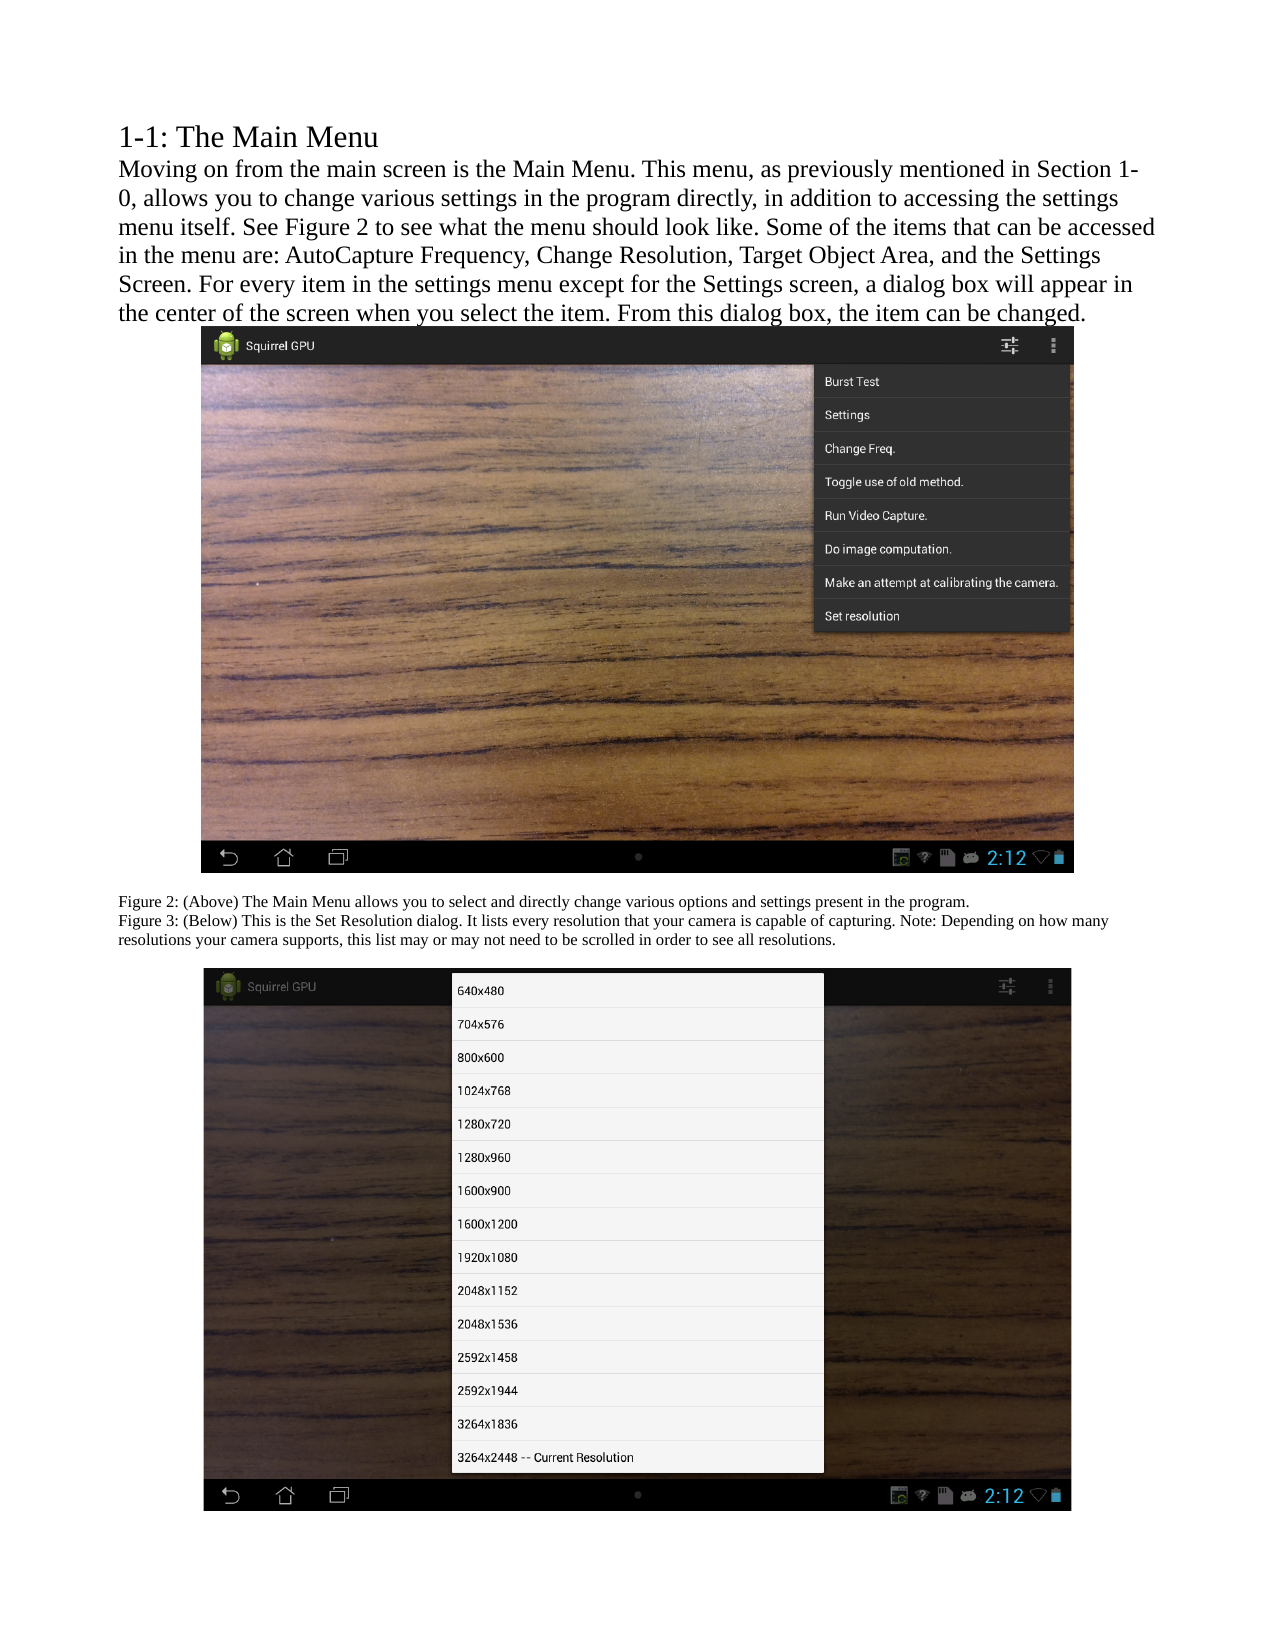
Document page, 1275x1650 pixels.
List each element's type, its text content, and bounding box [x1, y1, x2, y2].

picture [201, 326, 1074, 873]
text 1-1: The Main Menu [118, 118, 1157, 154]
text Figure 3: (Below) This is the Set Resolution dialog. It lists every resolution that your camera is capable of capturing. Note: Depending on how many resolutions your camera supports, this list may or may not need to be scrolled in order to see all resolutions. [118, 911, 1157, 949]
picture [203, 968, 1072, 1511]
text Figure 2: (Above) The Main Menu allows you to select and directly change various options and settings present in the program. [118, 891, 1157, 911]
text Moving on from the main screen is the Main Menu. This menu, as previously mentioned in Section 1-0, allows you to change various settings in the program directly, in addition to accessing the settings menu itself. See Figure 2 to see what the menu should look like. Some of the items that can be accessed in the menu are: AutoCapture Frequency, Change Resolution, Target Object Area, and the Settings Screen. For every item in the settings menu except for the Settings screen, a dialog box will appear in the center of the screen when you select the item. From this dialog box, the item can be changed. [118, 154, 1157, 327]
